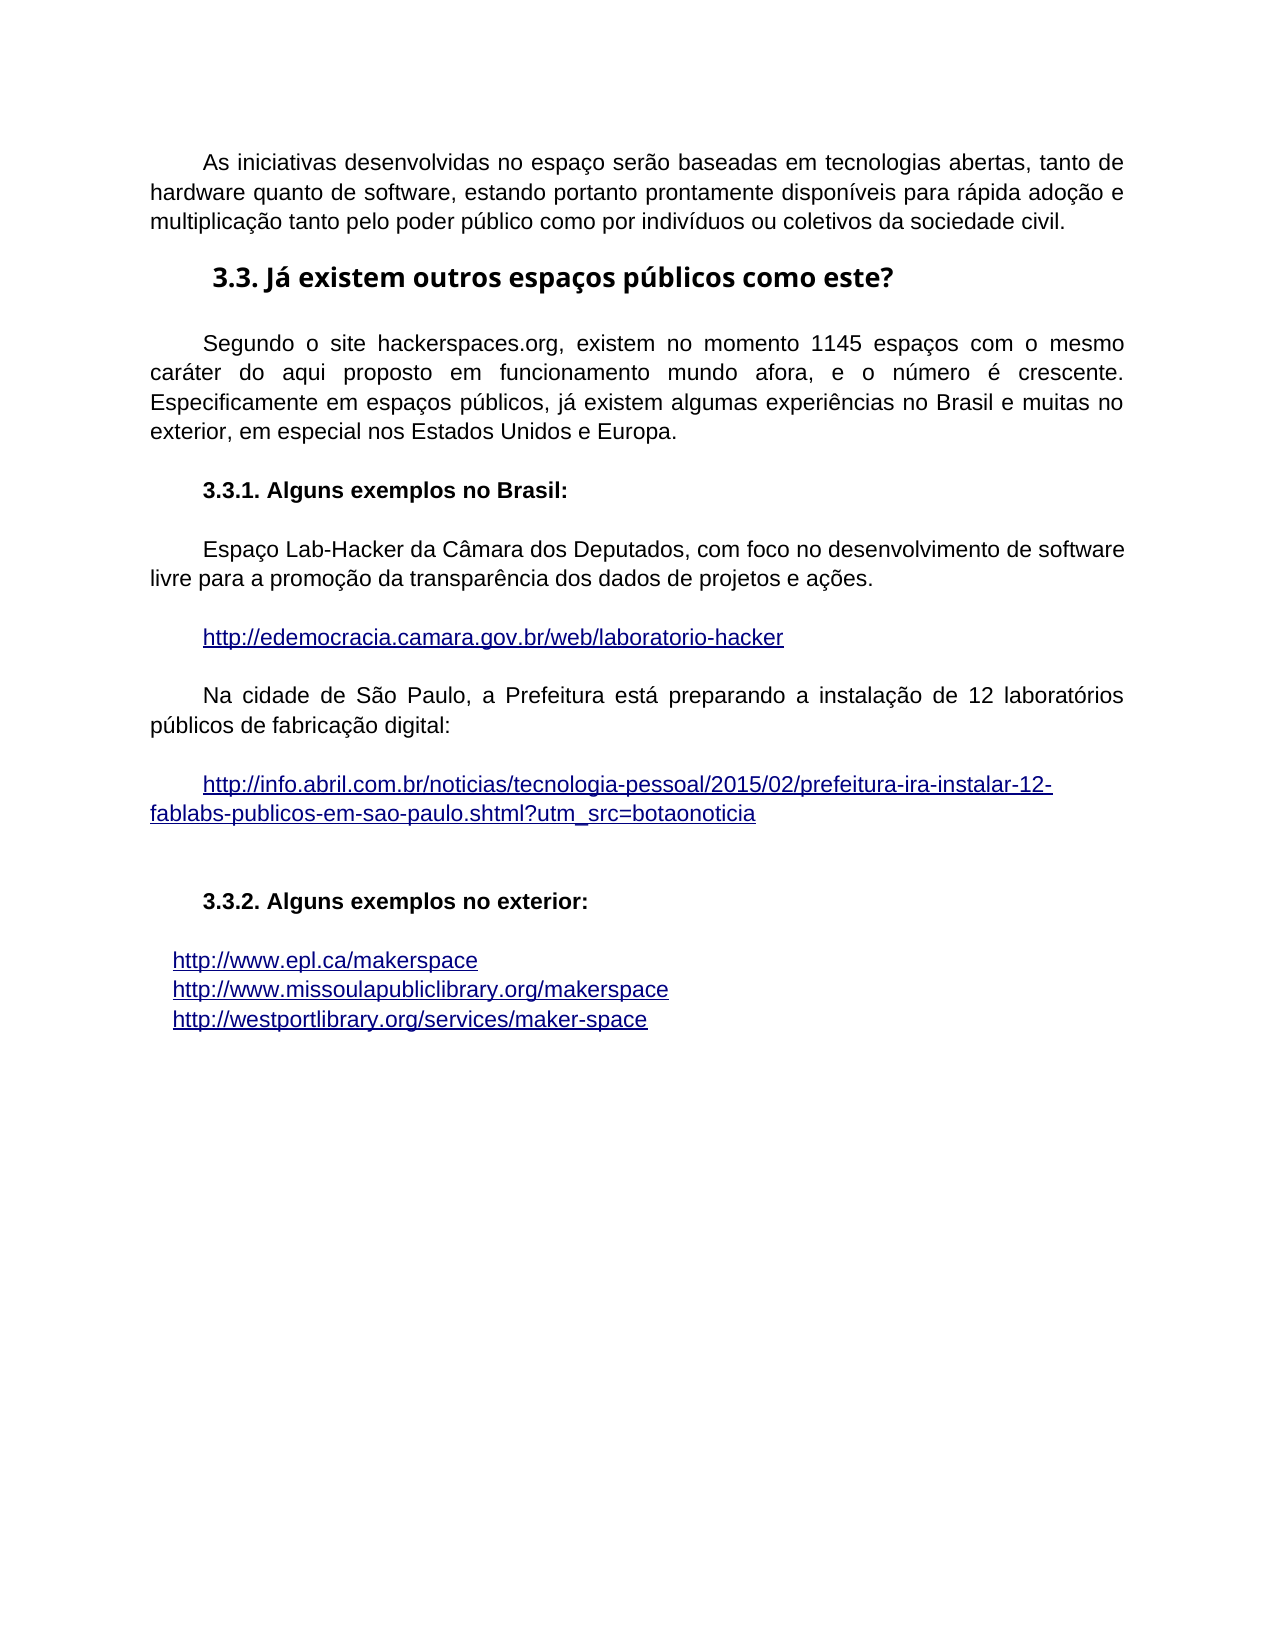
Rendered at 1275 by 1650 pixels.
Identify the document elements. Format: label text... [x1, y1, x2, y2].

text 3.3.2. Alguns exemplos no exterior: [150, 889, 1125, 914]
text http://edemocracia.camara.gov.br/web/laboratorio-hacker [150, 624, 1125, 650]
text Segundo o site hackerspaces.org, existem no momento 1145 espaços com o mesmo caráter do aqui proposto em funcionamento mundo afora, e o número é crescente. Especificamente em espaços públicos, já existem algumas experiências no Brasil e muitas no exterior, em especial nos Estados Unidos e Europa. [150, 331, 1125, 444]
text http://info.abril.com.br/noticias/tecnologia-pessoal/2015/02/prefeitura-ira-instalar-12-fablabs-publicos-em-sao-paulo.shtml?utm_src=botaonoticia [150, 771, 1125, 826]
list http://www.epl.ca/makerspace [172, 948, 1125, 973]
subtitle 3.3. Já existem outros espaços públicos como este? [150, 259, 1125, 296]
text Espaço Lab-Hacker da Câmara dos Deputados, com foco no desenvolvimento de software livre para a promoção da transparência dos dados de projetos e ações. [150, 536, 1125, 591]
text Na cidade de São Paulo, a Prefeitura está preparando a instalação de 12 laboratórios públicos de fabricação digital: [150, 683, 1125, 738]
text As iniciativas desenvolvidas no espaço serão baseadas em tecnologias abertas, tanto de hardware quanto de software, estando portanto prontamente disponíveis para rápida adoção e multiplicação tanto pelo poder público como por indivíduos ou coletivos da sociedade civil. [150, 150, 1125, 234]
list http://westportlibrary.org/services/maker-space [172, 1006, 1125, 1032]
list http://www.missoulapubliclibrary.org/makerspace [172, 977, 1125, 1003]
text 3.3.1. Alguns exemplos no Brasil: [150, 478, 1125, 503]
